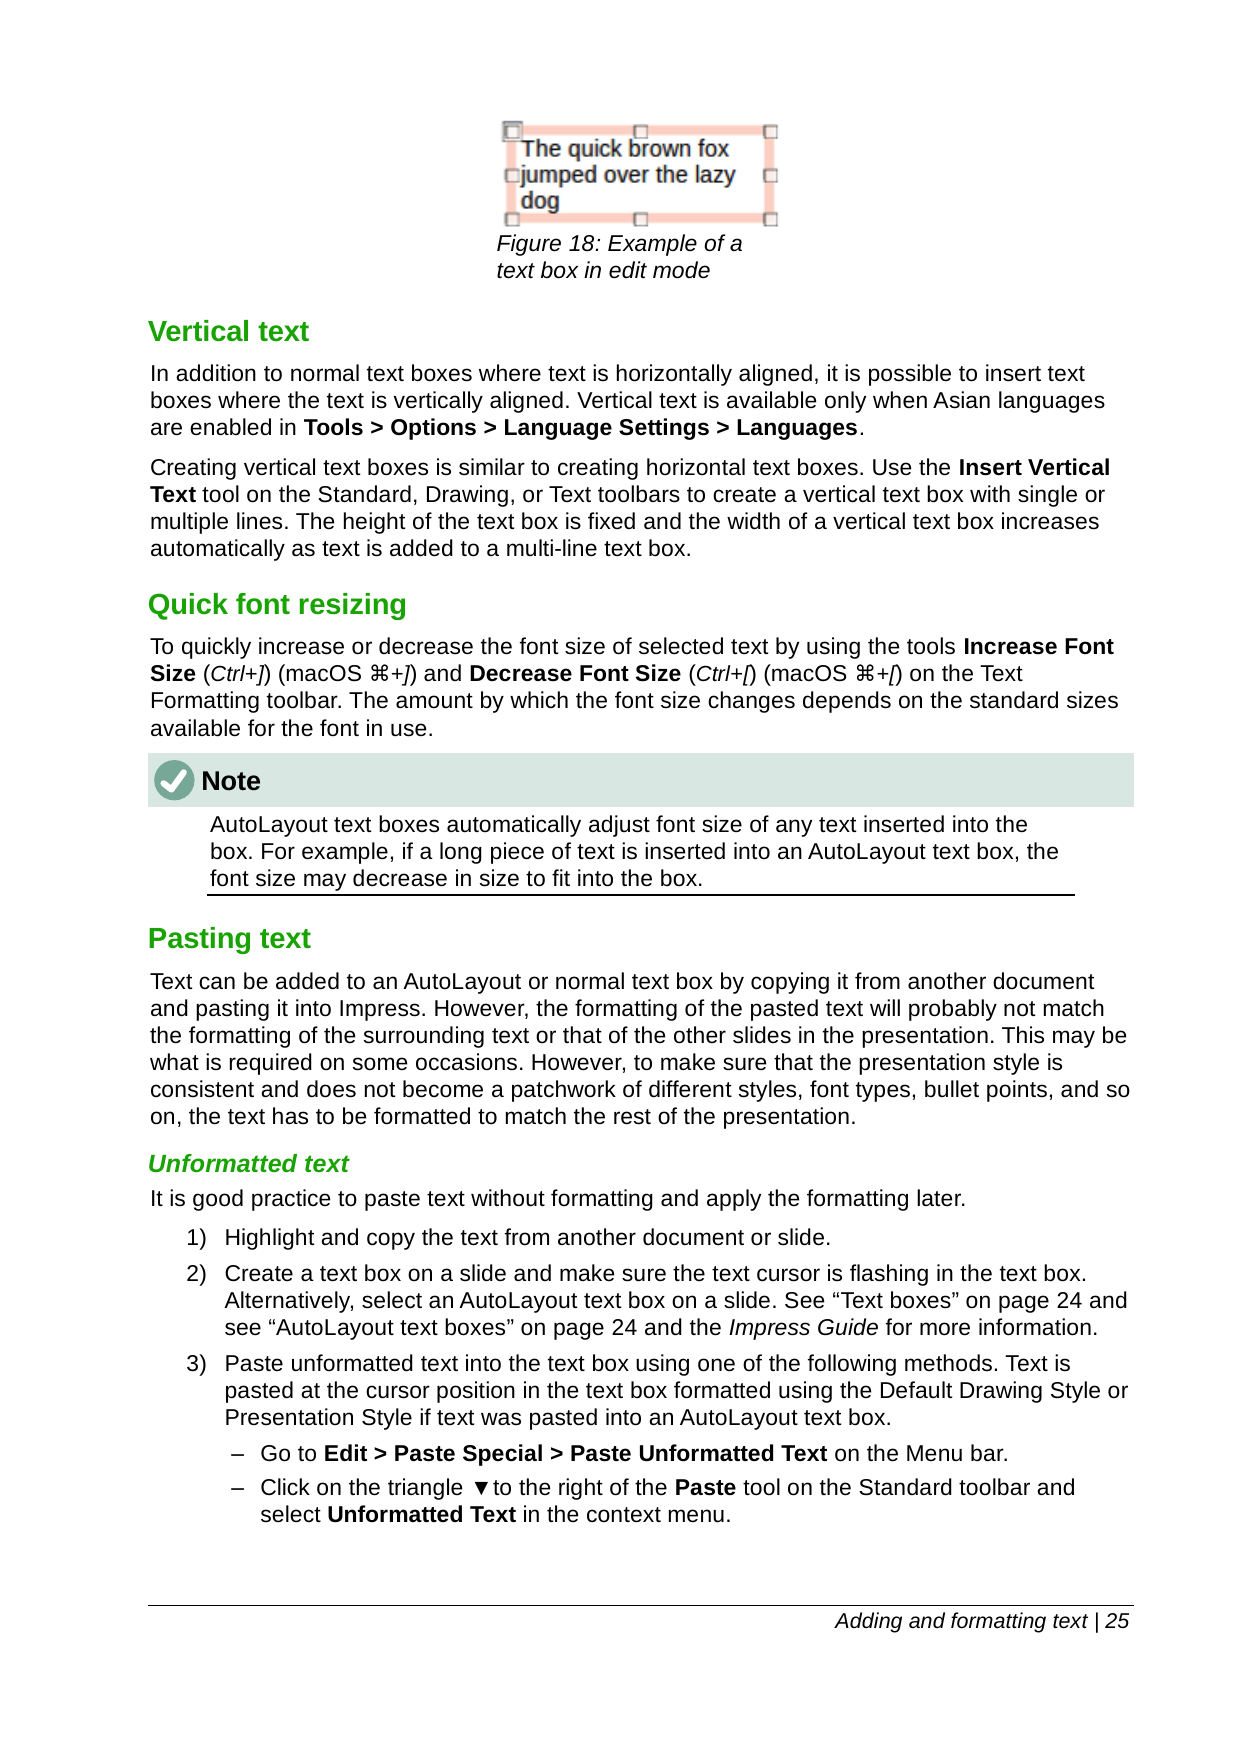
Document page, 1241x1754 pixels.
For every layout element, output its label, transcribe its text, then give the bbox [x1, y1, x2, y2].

subtitle Unformatted text [148, 1148, 1134, 1178]
list Go to Edit > Paste Special > Paste Unformatted Text on the Menu bar. [231, 1439, 1134, 1467]
text Creating vertical text boxes is similar to creating horizontal text boxes. Use the Insert Vertical Text tool on the Standard, Drawing, or Text toolbars to create a vertical text box with single or multiple lines. The height of the text box is fixed and the width of a vertical text box increases automatically as text is added to a multi-line text box. [150, 453, 1134, 562]
list It is good practice to paste text without formatting and apply the formatting later. [150, 1184, 1134, 1211]
subtitle Pasting text [148, 921, 1134, 955]
list Click on the triangle ▼to the right of the Paste tool on the Standard toolbar and select Unformatted Text in the context menu. [231, 1473, 1134, 1527]
list Create a text box on a slide and make sure the text cursor is flashing in the text box. Alternatively, select an AutoLayout text box on a slide. See “Text boxes” on page 23 and see “AutoLayout text boxes” on page 23 and the Impress Guide for more information. [207, 1259, 1134, 1341]
subtitle Note [148, 753, 1134, 807]
text Text can be added to an AutoLayout or normal text box by copying it from another document and pasting it into Impress. However, the formatting of the pasted text will probably not match the formatting of the surrounding text or that of the other slides in the presentation. This may be what is required on some occasions. However, to make sure that the presentation style is consistent and does not become a patchwork of different styles, font types, bullet points, and so on, the text has to be formatted to match the rest of the presentation. [150, 967, 1134, 1130]
text Figure 18: Example of a text box in edit mode [496, 230, 785, 283]
list Highlight and copy the text from another document or slide. [207, 1223, 1134, 1251]
text AutoLayout text boxes automatically adjust font size of any text inserted into the box. For example, if a long piece of text is inserted into an AutoLayout text box, the font size may decrease in size to fit into the box. [207, 807, 1075, 894]
subtitle Vertical text [148, 313, 1134, 347]
text To quickly increase or decrease the font size of selected text by using the tools Increase Font Size (Ctrl+]) (macOS ⌘+]) and Decrease Font Size (Ctrl+[) (macOS ⌘+[) on the Text Formatting toolbar. The amount by which the font size changes depends on the standard sizes available for the font in use. [150, 633, 1134, 741]
picture [496, 118, 786, 230]
text In addition to normal text boxes where text is horizontally aligned, it is possible to insert text boxes where the text is vertically aligned. Vertical text is available only when Asian languages are enabled in Tools > Options > Language Settings > Languages. [150, 359, 1134, 441]
subtitle Quick font resizing [148, 587, 1134, 620]
list Paste unformatted text into the text box using one of the following methods. Text is pasted at the cursor position in the text box formatted using the Default Drawing Style or Presentation Style if text was pasted into an AutoLayout text box. [207, 1349, 1134, 1431]
